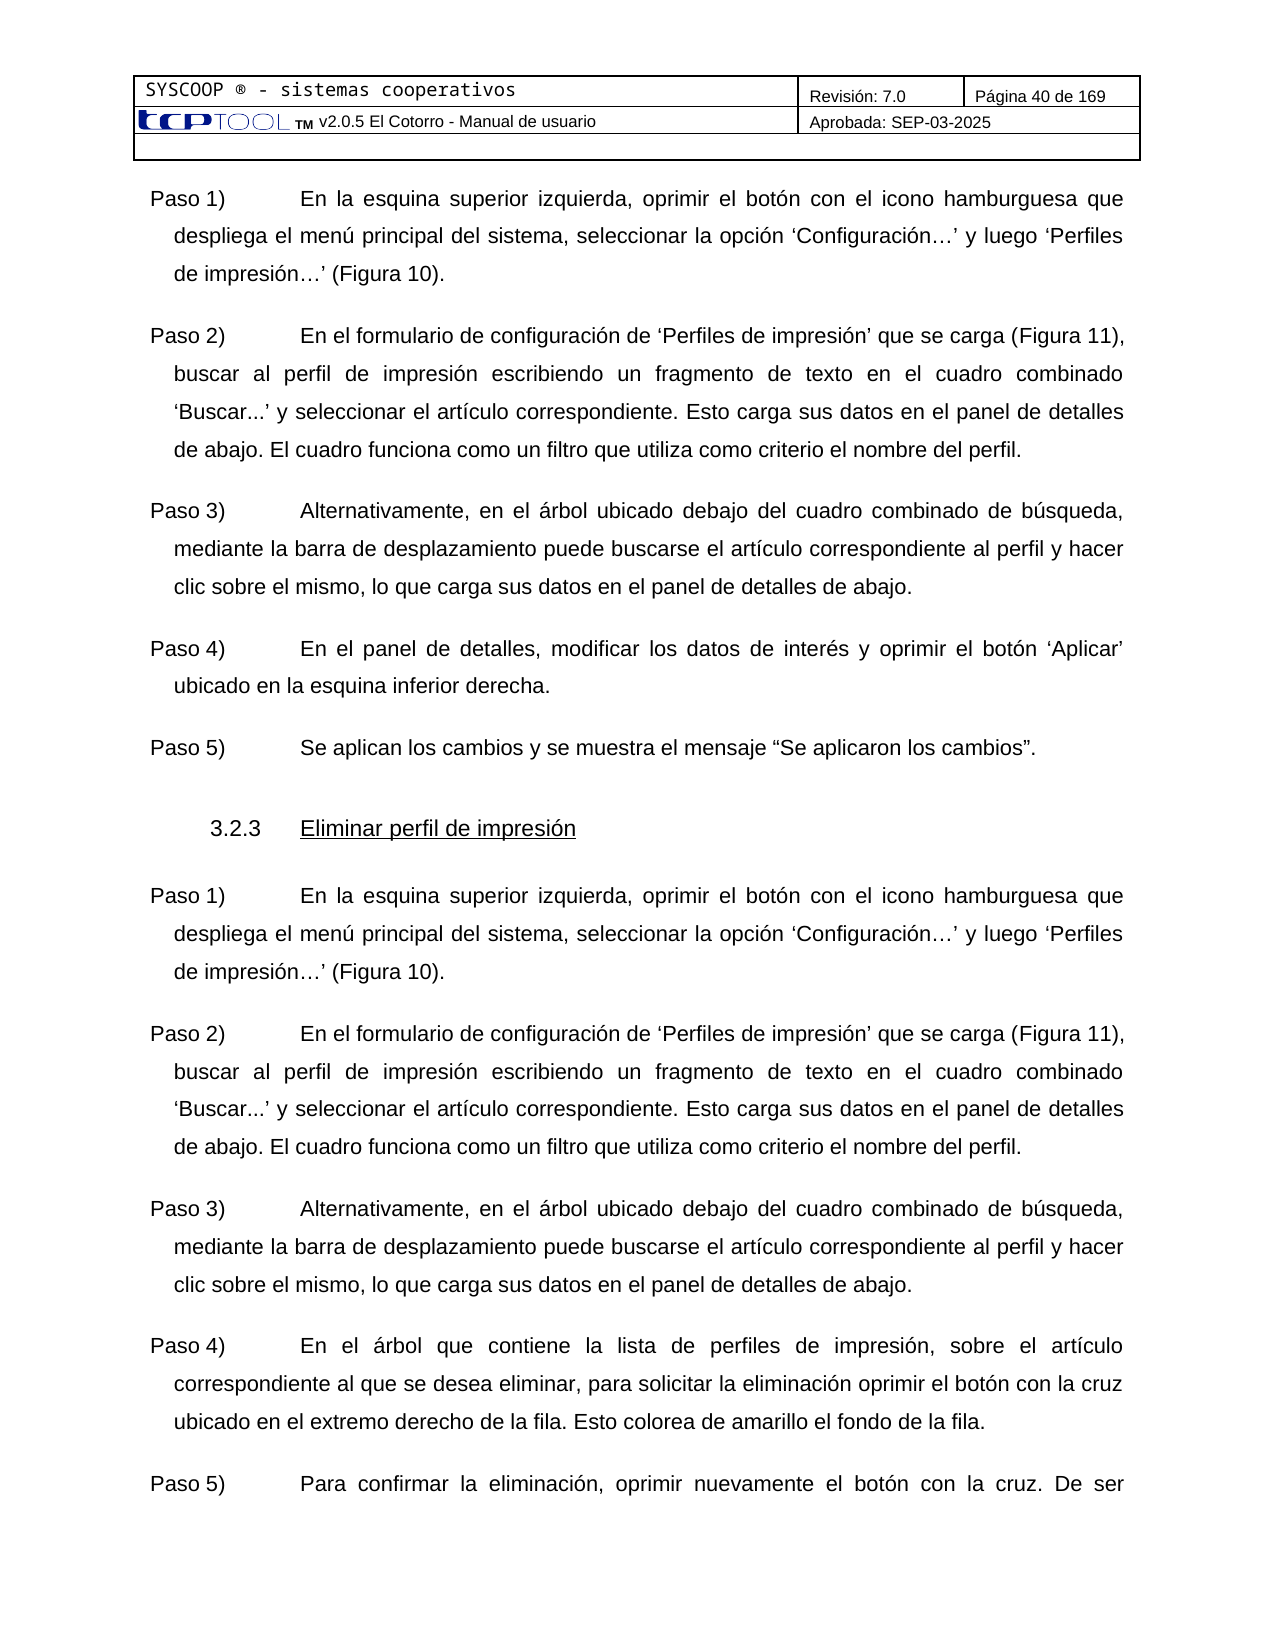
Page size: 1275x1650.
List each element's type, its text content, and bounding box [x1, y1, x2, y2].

list En el formulario de configuración de ‘Perfiles de impresión’ que se carga (Figura 11), buscar al perfil de impresión escribiendo un fragmento de texto en el cuadro combinado ‘Buscar...’ y seleccionar el artículo correspondiente. Esto carga sus datos en el panel de detalles de abajo. El cuadro funciona como un filtro que utiliza como criterio el nombre del perfil. [150, 323, 1125, 462]
list En la esquina superior izquierda, oprimir el botón con el icono hamburguesa que despliega el menú principal del sistema, seleccionar la opción ‘Configuración…’ y luego ‘Perfiles de impresión…’ (Figura 10). [150, 186, 1125, 286]
list En el formulario de configuración de ‘Perfiles de impresión’ que se carga (Figura 11), buscar al perfil de impresión escribiendo un fragmento de texto en el cuadro combinado ‘Buscar...’ y seleccionar el artículo correspondiente. Esto carga sus datos en el panel de detalles de abajo. El cuadro funciona como un filtro que utiliza como criterio el nombre del perfil. [150, 1021, 1125, 1159]
list Se aplican los cambios y se muestra el mensaje “Se aplicaron los cambios”. [150, 735, 1125, 760]
list En la esquina superior izquierda, oprimir el botón con el icono hamburguesa que despliega el menú principal del sistema, seleccionar la opción ‘Configuración…’ y luego ‘Perfiles de impresión…’ (Figura 10). [150, 883, 1125, 984]
list Alternativamente, en el árbol ubicado debajo del cuadro combinado de búsqueda, mediante la barra de desplazamiento puede buscarse el artículo correspondiente al perfil y hacer clic sobre el mismo, lo que carga sus datos en el panel de detalles de abajo. [150, 1196, 1125, 1297]
list En el panel de detalles, modificar los datos de interés y oprimir el botón ‘Aplicar’ ubicado en la esquina inferior derecha. [150, 636, 1125, 699]
picture [138, 110, 290, 130]
list Alternativamente, en el árbol ubicado debajo del cuadro combinado de búsqueda, mediante la barra de desplazamiento puede buscarse el artículo correspondiente al perfil y hacer clic sobre el mismo, lo que carga sus datos en el panel de detalles de abajo. [150, 498, 1125, 599]
list En el árbol que contiene la lista de perfiles de impresión, sobre el artículo correspondiente al que se desea eliminar, para solicitar la eliminación oprimir el botón con la cruz ubicado en el extremo derecho de la fila. Esto colorea de amarillo el fondo de la fila. [150, 1333, 1125, 1434]
subtitle Eliminar perfil de impresión [210, 815, 1125, 841]
list Para confirmar la eliminación, oprimir nuevamente el botón con la cruz. De ser [150, 1471, 1125, 1496]
